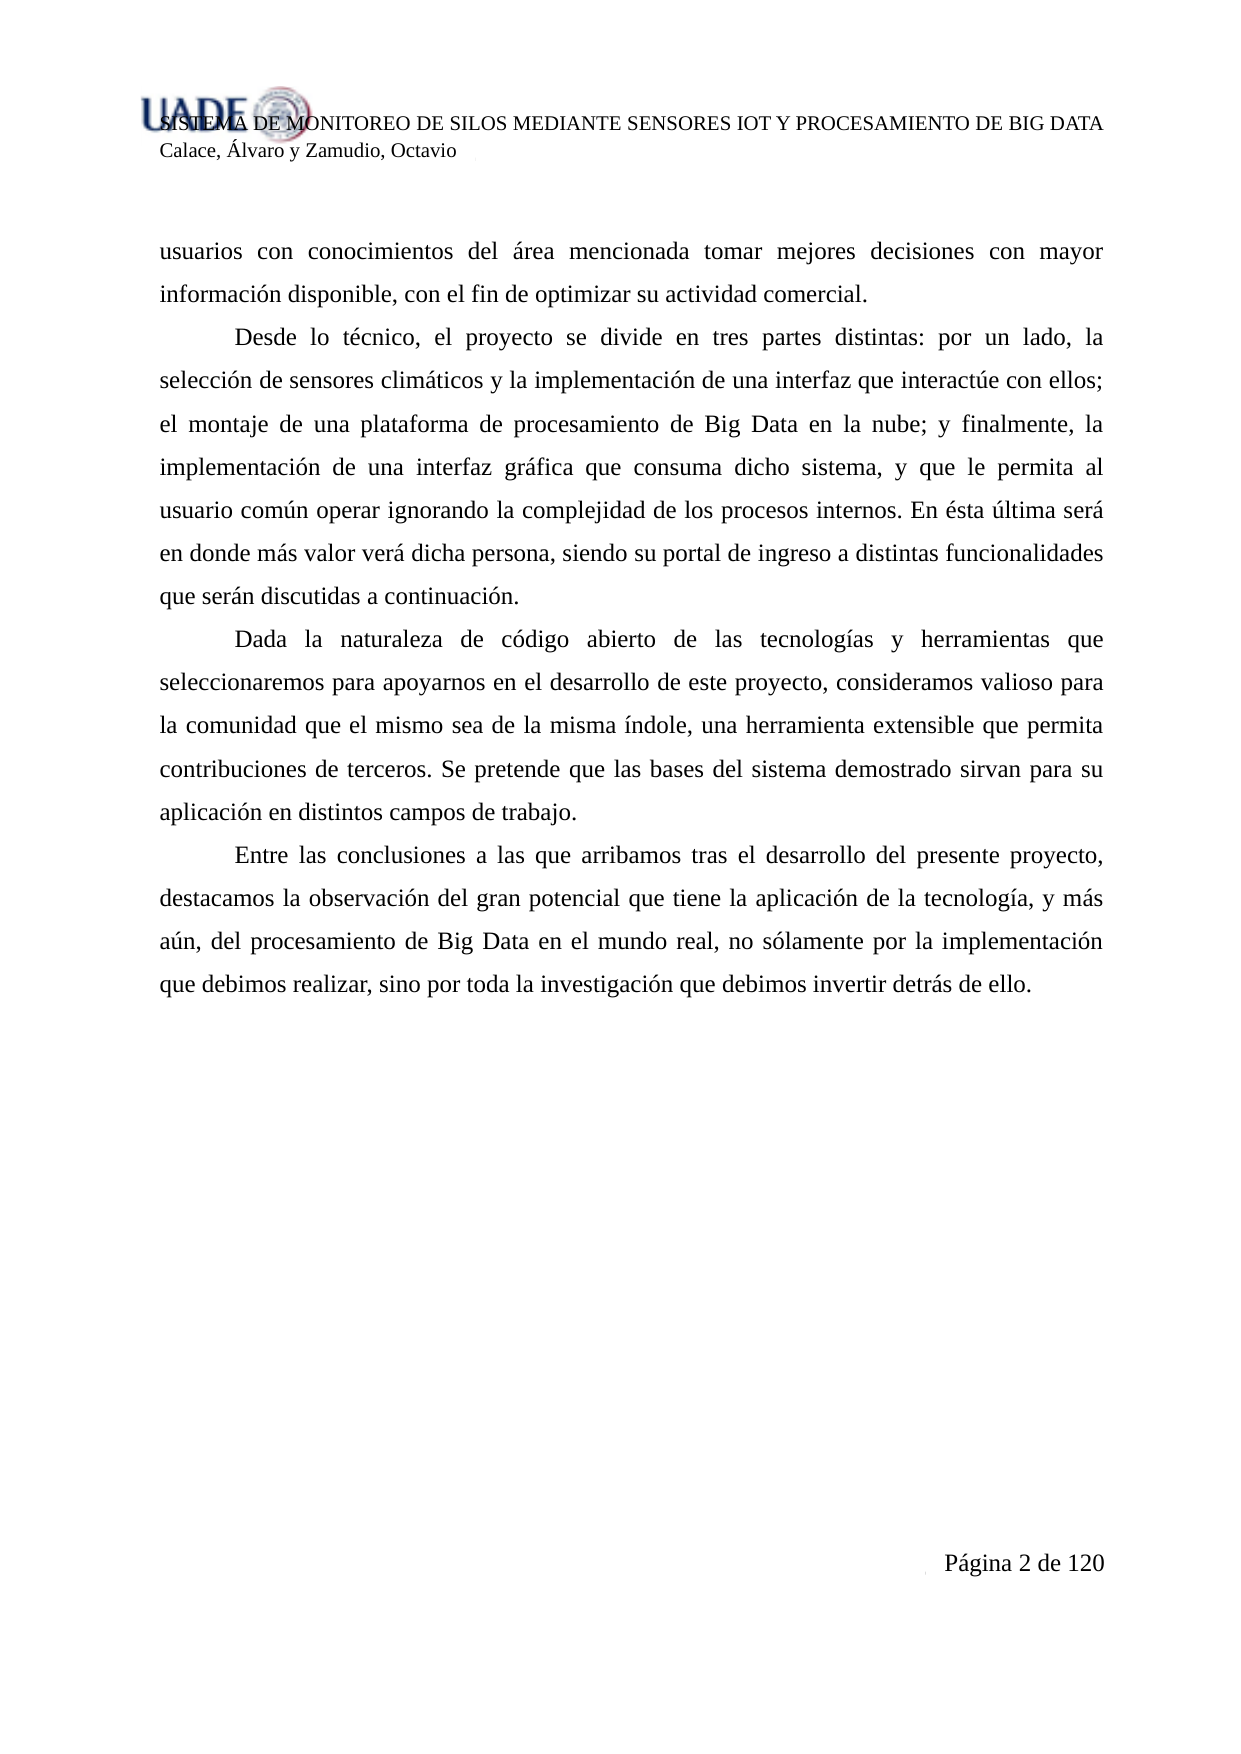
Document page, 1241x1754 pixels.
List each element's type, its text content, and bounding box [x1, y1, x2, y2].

picture [140, 86, 314, 146]
text usuarios con conocimientos del área mencionada tomar mejores decisiones con mayor información disponible, con el fin de optimizar su actividad comercial. [159, 236, 1104, 308]
text Entre las conclusiones a las que arribamos tras el desarrollo del presente proyecto, destacamos la observación del gran potencial que tiene la aplicación de la tecnología, y más aún, del procesamiento de Big Data en el mundo real, no sólamente por la implementación que debimos realizar, sino por toda la investigación que debimos invertir detrás de ello. [159, 840, 1104, 998]
text Desde lo técnico, el proyecto se divide en tres partes distintas: por un lado, la selección de sensores climáticos y la implementación de una interfaz que interactúe con ellos; el montaje de una plataforma de procesamiento de Big Data en la nube; y finalmente, la implementación de una interfaz gráfica que consuma dicho sistema, y que le permita al usuario común operar ignorando la complejidad de los procesos internos. En ésta última será en donde más valor verá dicha persona, siendo su portal de ingreso a distintas funcionalidades que serán discutidas a continuación. [159, 322, 1104, 610]
text Dada la naturaleza de código abierto de las tecnologías y herramientas que seleccionaremos para apoyarnos en el desarrollo de este proyecto, consideramos valioso para la comunidad que el mismo sea de la misma índole, una herramienta extensible que permita contribuciones de terceros. Se pretende que las bases del sistema demostrado sirvan para su aplicación en distintos campos de trabajo. [159, 624, 1104, 826]
